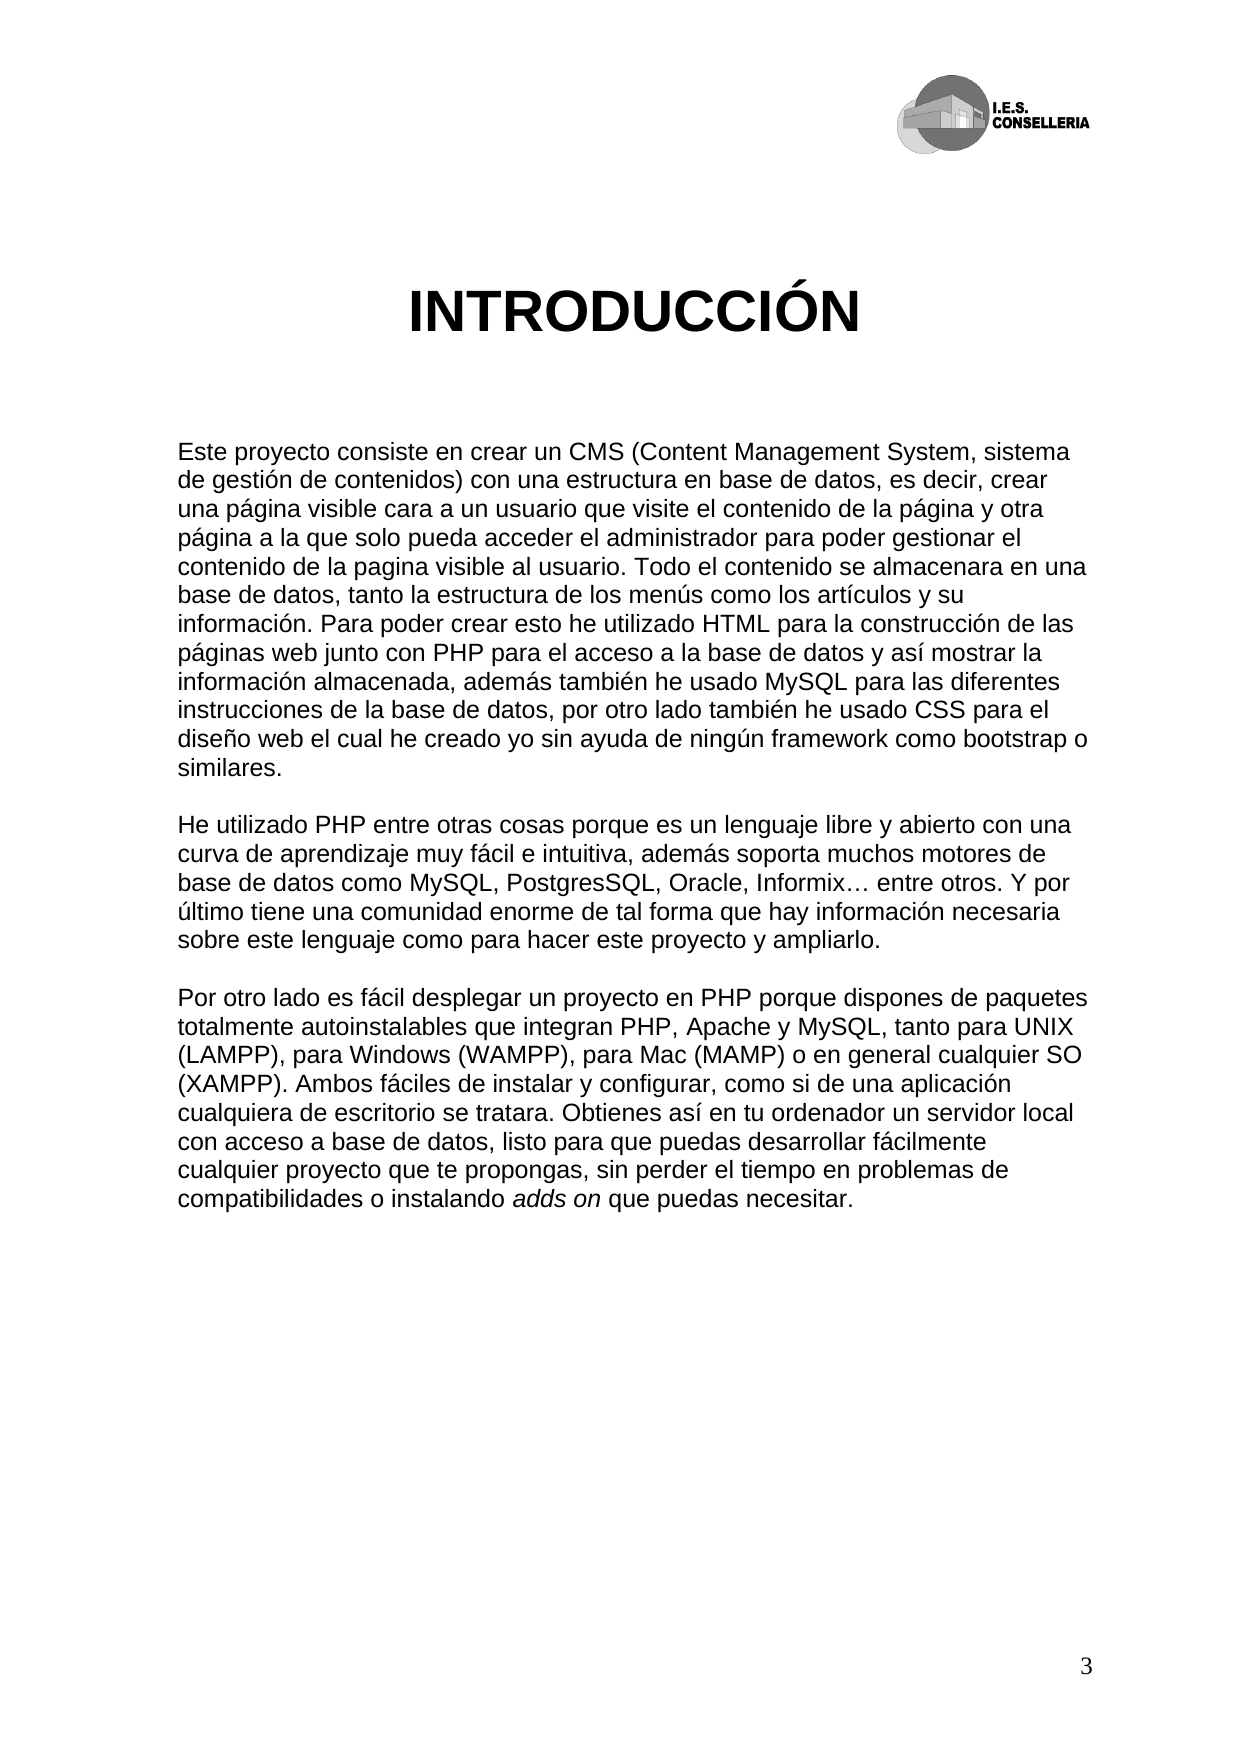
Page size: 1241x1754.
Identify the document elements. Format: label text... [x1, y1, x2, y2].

title INTRODUCCIÓN [177, 276, 1092, 343]
text Por otro lado es fácil desplegar un proyecto en PHP porque dispones de paquetes totalmente autoinstalables que integran PHP, Apache y MySQL, tanto para UNIX (LAMPP), para Windows (WAMPP), para Mac (MAMP) o en general cualquier SO (XAMPP). Ambos fáciles de instalar y configurar, como si de una aplicación cualquiera de escritorio se tratara. Obtienes así en tu ordenador un servidor local con acceso a base de datos, listo para que puedas desarrollar fácilmente cualquier proyecto que te propongas, sin perder el tiempo en problemas de compatibilidades o instalando adds on que puedas necesitar. [177, 983, 1092, 1213]
text He utilizado PHP entre otras cosas porque es un lenguaje libre y abierto con una curva de aprendizaje muy fácil e intuitiva, además soporta muchos motores de base de datos como MySQL, PostgresSQL, Oracle, Informix… entre otros. Y por último tiene una comunidad enorme de tal forma que hay información necesaria sobre este lenguaje como para hacer este proyecto y ampliarlo. [177, 810, 1092, 954]
text Este proyecto consiste en crear un CMS (Content Management System, sistema de gestión de contenidos) con una estructura en base de datos, es decir, crear una página visible cara a un usuario que visite el contenido de la página y otra página a la que solo pueda acceder el administrador para poder gestionar el contenido de la pagina visible al usuario. Todo el contenido se almacenara en una base de datos, tanto la estructura de los menús como los artículos y su información. Para poder crear esto he utilizado HTML para la construcción de las páginas web junto con PHP para el acceso a la base de datos y así mostrar la información almacenada, además también he usado MySQL para las diferentes instrucciones de la base de datos, por otro lado también he usado CSS para el diseño web el cual he creado yo sin ayuda de ningún framework como bootstrap o similares. [177, 436, 1092, 781]
picture [894, 73, 1093, 155]
